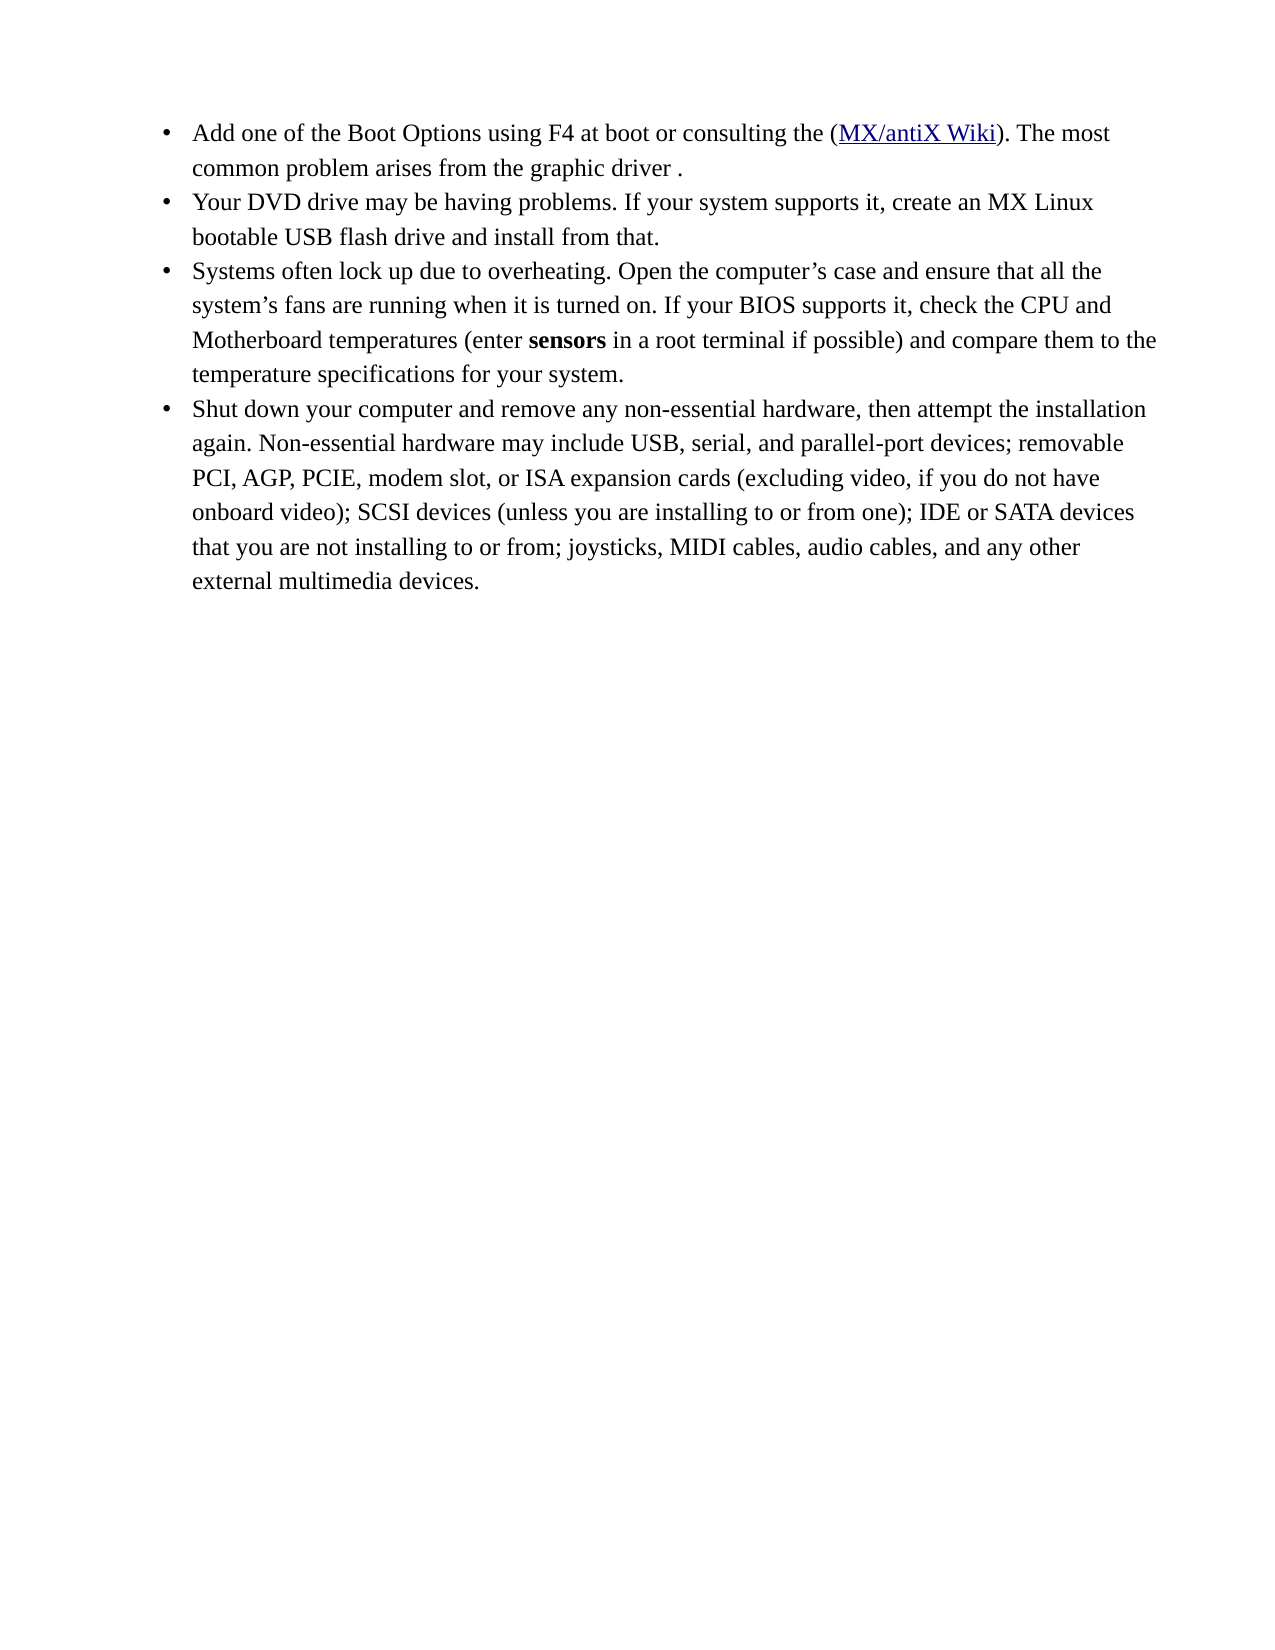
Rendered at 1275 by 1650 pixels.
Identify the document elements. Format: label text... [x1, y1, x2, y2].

list Shut down your computer and remove any non-essential hardware, then attempt the installation again. Non-essential hardware may include USB, serial, and parallel-port devices; removable PCI, AGP, PCIE, modem slot, or ISA expansion cards (excluding video, if you do not have onboard video); SCSI devices (unless you are installing to or from one); IDE or SATA devices that you are not installing to or from; joysticks, MIDI cables, audio cables, and any other external multimedia devices. [162, 394, 1157, 595]
list Systems often lock up due to overheating. Open the computer’s case and ensure that all the system’s fans are running when it is turned on. If your BIOS supports it, check the CPU and Motherboard temperatures (enter sensors in a root terminal if possible) and compare them to the temperature specifications for your system. [162, 256, 1157, 388]
list Your DVD drive may be having problems. If your system supports it, create an MX Linux bootable USB flash drive and install from that. [162, 187, 1157, 250]
list Add one of the Boot Options using F4 at boot or consulting the (MX/antiX Wiki). The most common problem arises from the graphic driver . [162, 118, 1157, 181]
